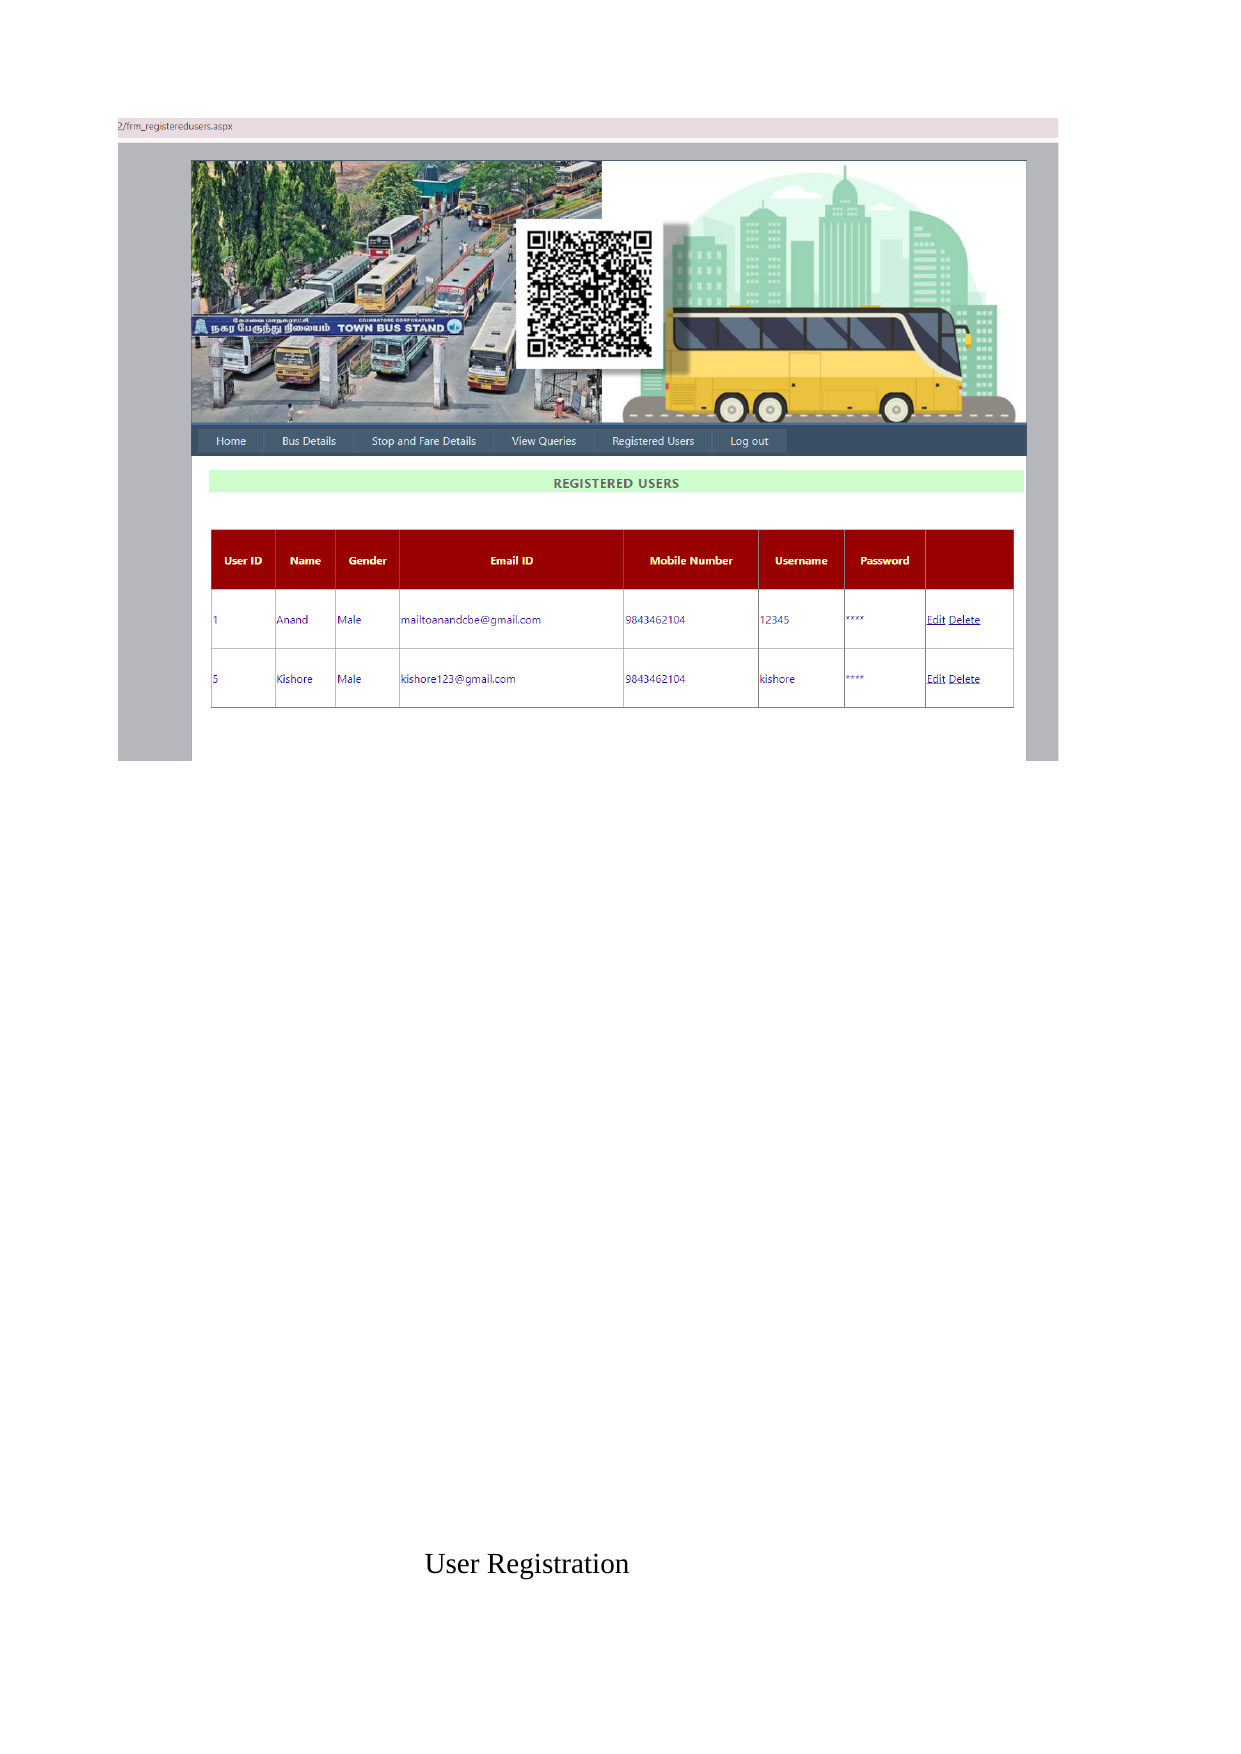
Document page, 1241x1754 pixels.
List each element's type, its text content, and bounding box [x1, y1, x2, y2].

text User Registration [118, 1547, 1122, 1580]
picture [118, 118, 1059, 761]
